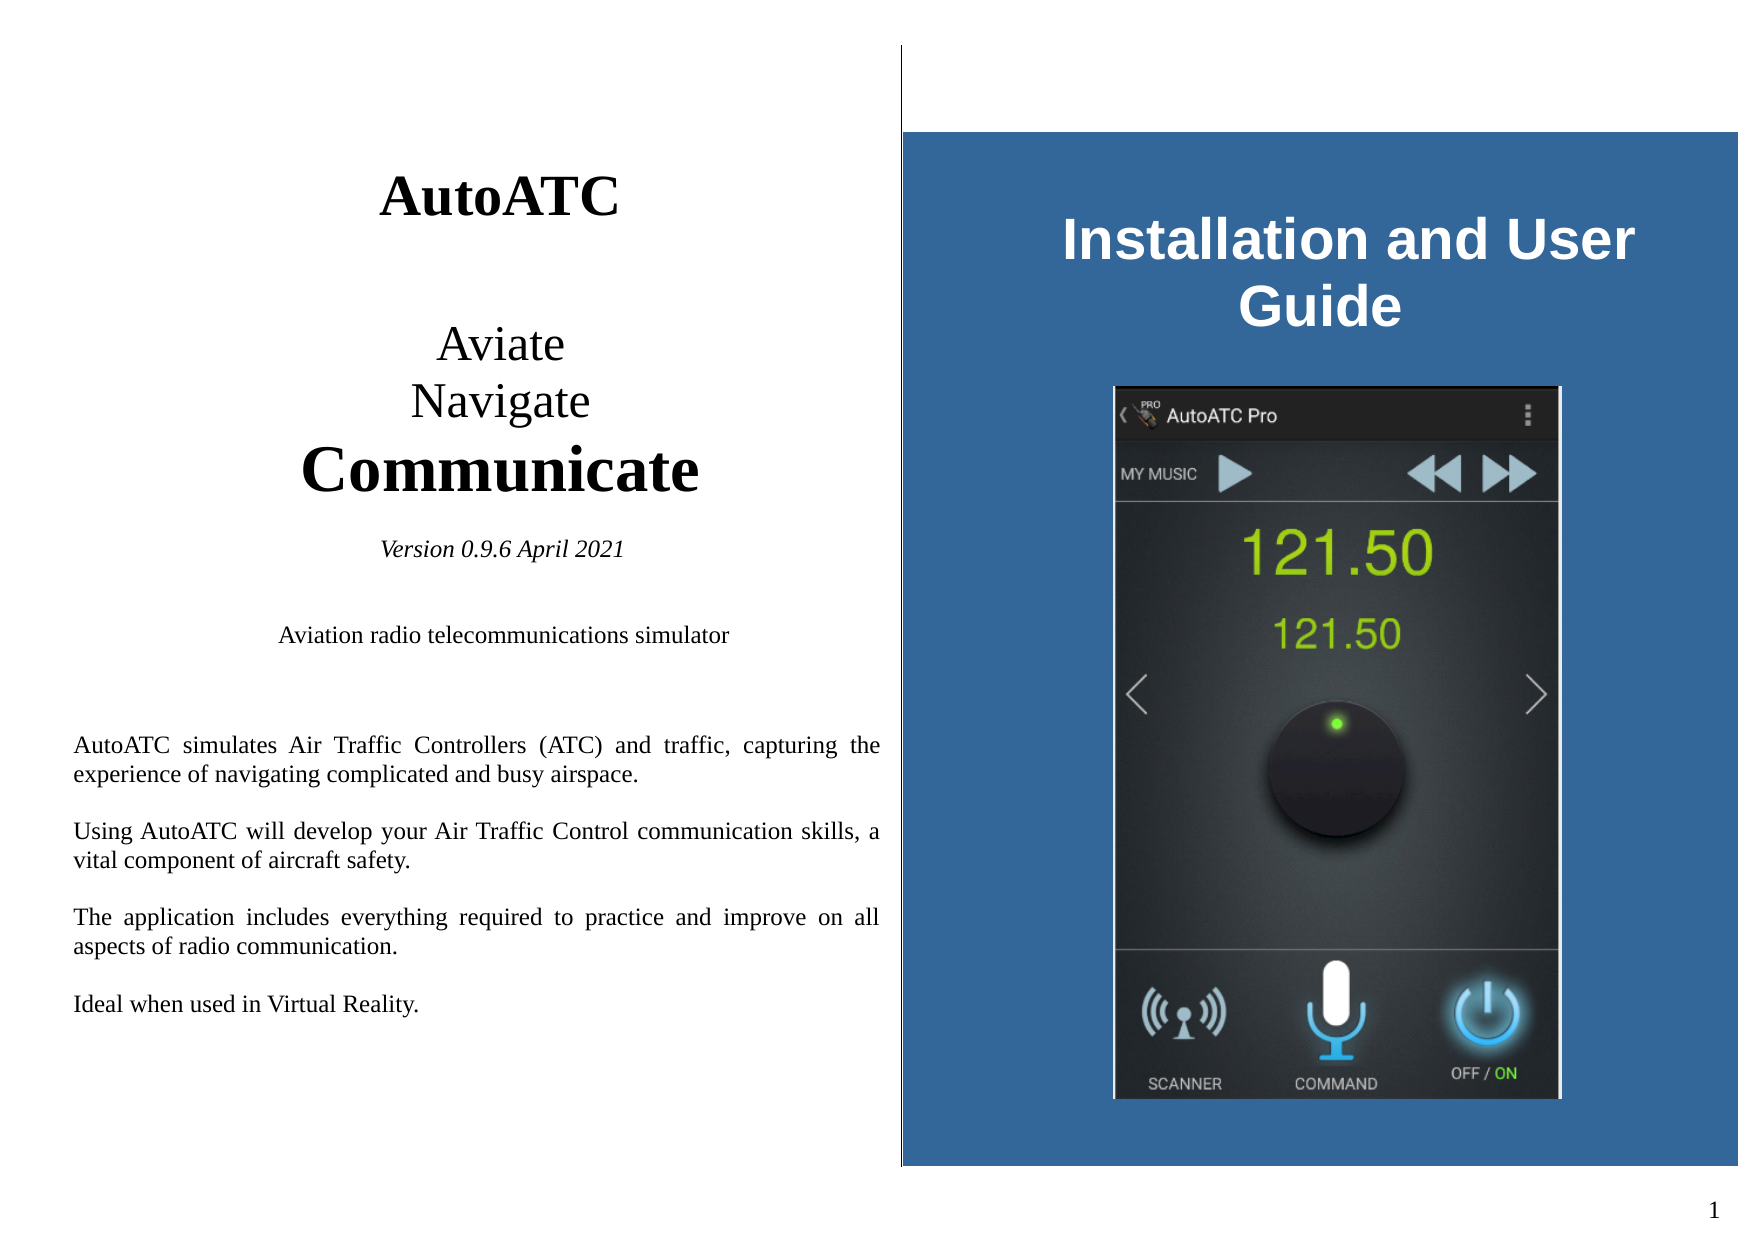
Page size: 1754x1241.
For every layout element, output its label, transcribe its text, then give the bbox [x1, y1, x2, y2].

text AutoATC [73, 160, 898, 227]
text The application includes everything required to practice and improve on all aspects of radio communication. [73, 902, 881, 960]
text Communicate [73, 429, 898, 505]
text AutoATC simulates Air Traffic Controllers (ATC) and traffic, capturing the experience of navigating complicated and busy airspace. [73, 730, 881, 787]
text Version 0.9.6 April 2021 [108, 534, 898, 563]
text Using AutoATC will develop your Air Traffic Control communication skills, a vital component of aircraft safety. [73, 816, 881, 874]
text Navigate [73, 371, 898, 429]
title Installation and User Guide [921, 204, 1720, 339]
text Ideal when used in Virtual Reality. [73, 989, 881, 1017]
picture [1113, 386, 1562, 1099]
text Aviate [73, 314, 898, 371]
text Aviation radio telecommunications simulator [108, 620, 898, 649]
